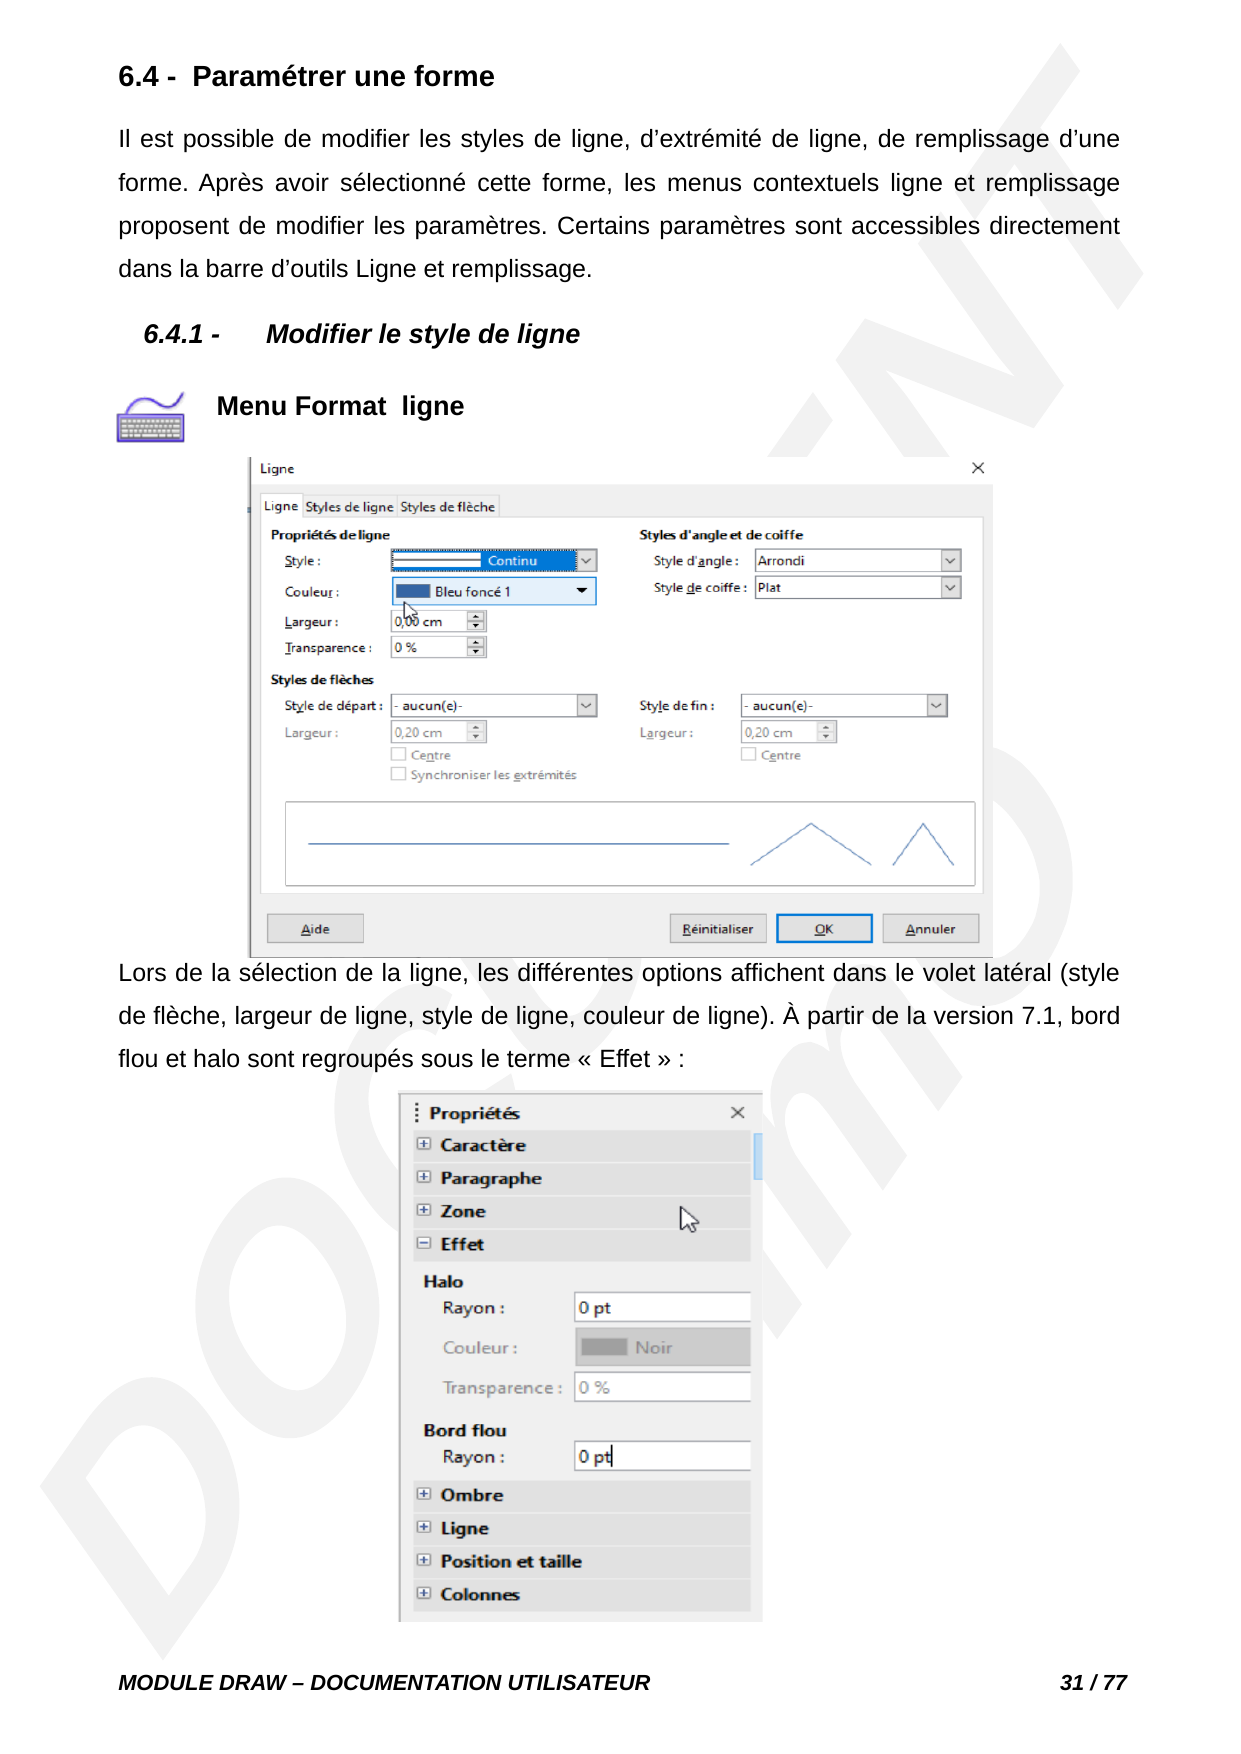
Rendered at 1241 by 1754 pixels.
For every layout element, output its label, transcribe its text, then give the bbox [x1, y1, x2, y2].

subtitle Paramétrer une forme [118, 59, 1122, 93]
text Menu Format ligne [187, 390, 1122, 422]
text Il est possible de modifier les styles de ligne, d’extrémité de ligne, de remplissage d’une forme. Après avoir sélectionné cette forme, les menus contextuels ligne et remplissage proposent de modifier les paramètres. Certains paramètres sont accessibles directement dans la barre d’outils Ligne et remplissage. [118, 124, 1122, 283]
text Lors de la sélection de la ligne, les différentes options affichent dans le volet latéral (style de flèche, largeur de ligne, style de ligne, couleur de ligne). À partir de la version 7.1, bord flou et halo sont regroupés sous le terme « Effet » : [118, 445, 1122, 1073]
picture [247, 457, 993, 958]
picture [112, 380, 187, 456]
subtitle Modifier le style de ligne [143, 318, 1122, 349]
picture [397, 1090, 763, 1622]
